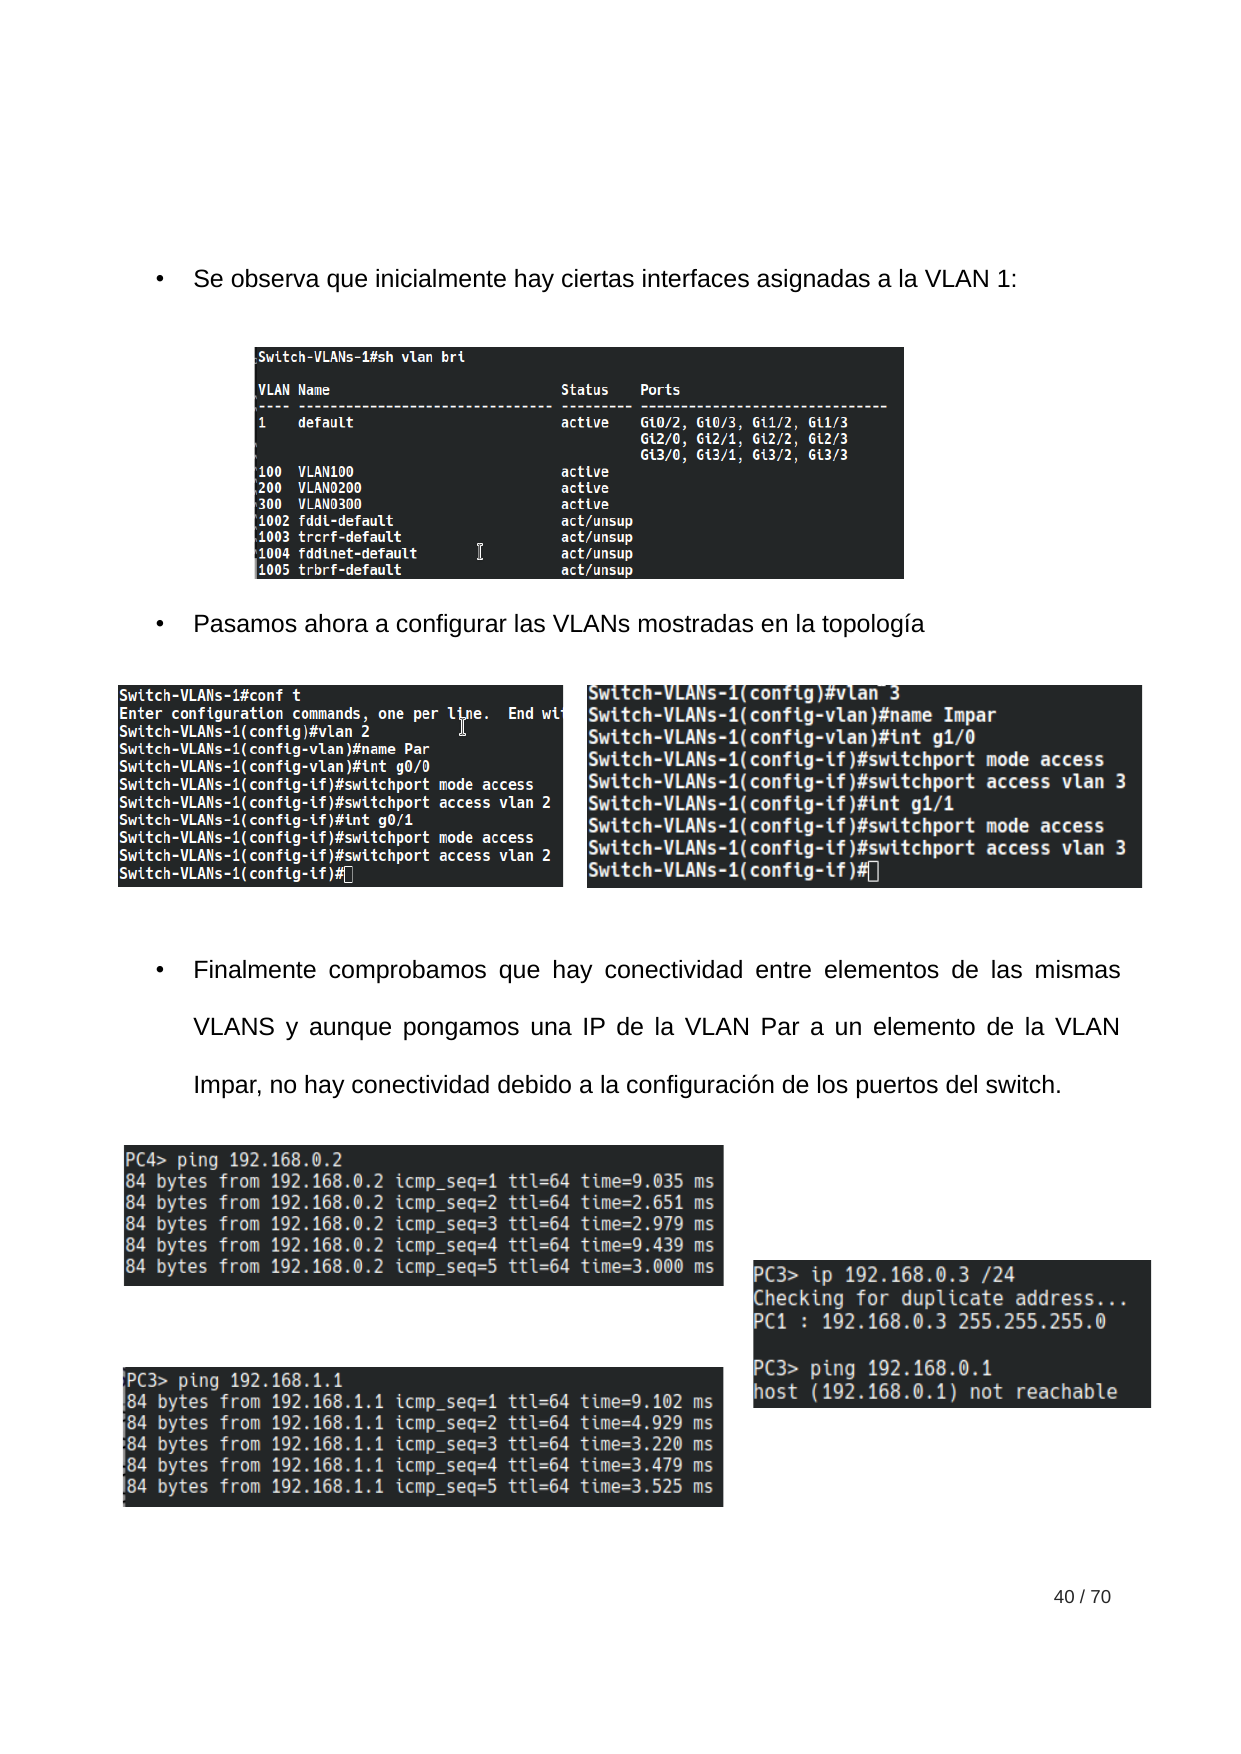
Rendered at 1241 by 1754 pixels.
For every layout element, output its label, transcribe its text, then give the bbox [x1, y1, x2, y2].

list Pasamos ahora a configurar las VLANs mostradas en la topología [156, 609, 1122, 638]
picture [753, 1260, 1152, 1408]
picture [587, 685, 1143, 888]
picture [122, 1367, 724, 1507]
picture [118, 685, 564, 887]
picture [123, 1145, 724, 1286]
list Se observa que inicialmente hay ciertas interfaces asignadas a la VLAN 1: [156, 264, 1122, 293]
picture [254, 347, 904, 579]
list Finalmente comprobamos que hay conectividad entre elementos de las mismas VLANS y aunque pongamos una IP de la VLAN Par a un elemento de la VLAN Impar, no hay conectividad debido a la configuración de los puertos del switch. [156, 954, 1122, 1098]
